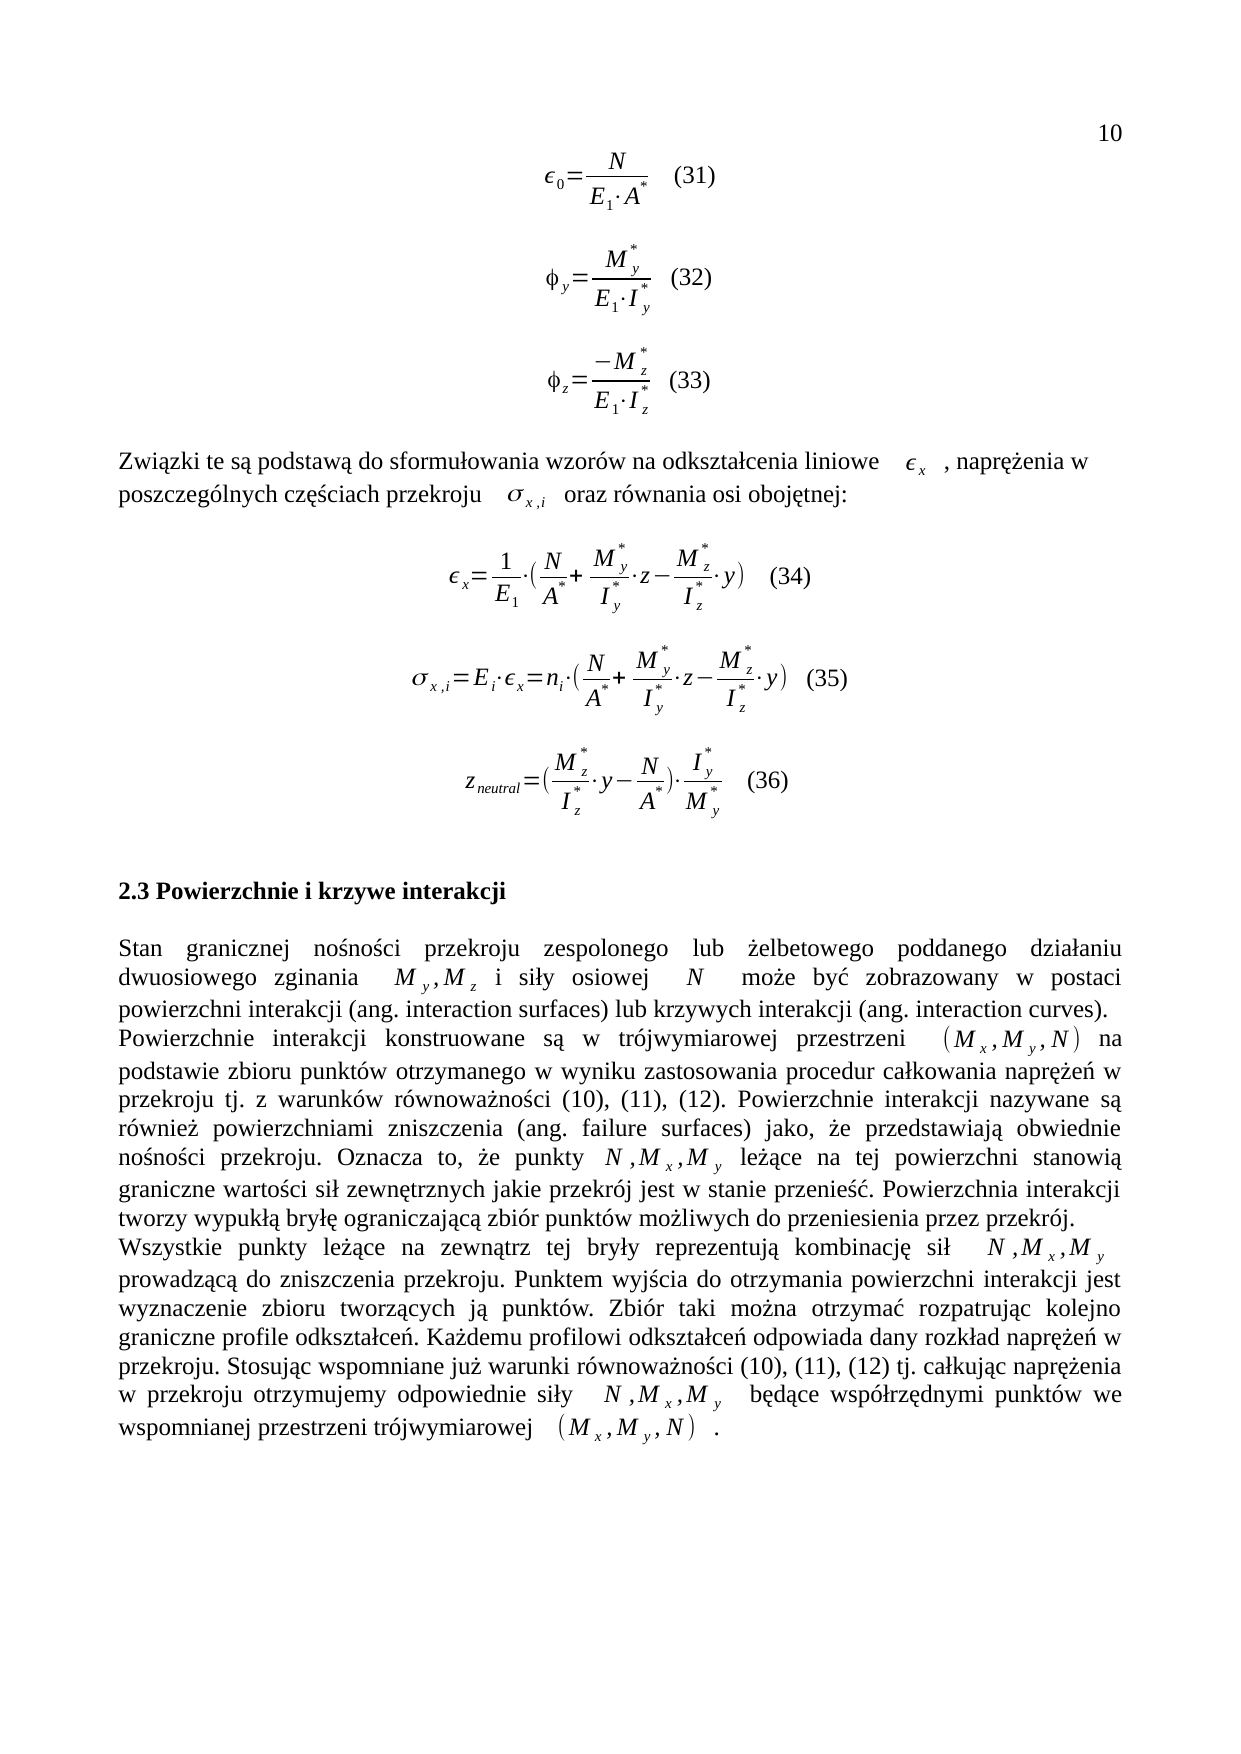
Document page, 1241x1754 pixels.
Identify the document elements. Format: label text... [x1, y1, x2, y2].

text 10 [118, 118, 1122, 147]
text Stan granicznej nośności przekroju zespolonego lub żelbetowego poddanego działaniu dwuosiowego zginania i siły osiowej może być zobrazowany w postaci powierzchni interakcji (ang. interaction surfaces) lub krzywych interakcji (ang. interaction curves). [118, 933, 1122, 1023]
text (31) [118, 147, 1122, 213]
text (35) [118, 642, 1122, 716]
list 2.3 Powierzchnie i krzywe interakcji [118, 876, 1122, 904]
text (32) [118, 242, 1122, 315]
text Wszystkie punkty leżące na zewnątrz tej bryły reprezentują kombinację sił prowadzącą do zniszczenia przekroju. Punktem wyjścia do otrzymania powierzchni interakcji jest wyznaczenie zbioru tworzących ją punktów. Zbiór taki można otrzymać rozpatrując kolejno graniczne profile odkształceń. Każdemu profilowi odkształceń odpowiada dany rozkład naprężeń w przekroju. Stosując wspomniane już warunki równoważności (10), (11), (12) tj. całkując naprężenia w przekroju otrzymujemy odpowiednie siły będące współrzędnymi punktów we wspomnianej przestrzeni trójwymiarowej . [118, 1232, 1122, 1444]
text (34) [118, 540, 1122, 614]
text Powierzchnie interakcji konstruowane są w trójwymiarowej przestrzeni na podstawie zbioru punktów otrzymanego w wyniku zastosowania procedur całkowania naprężeń w przekroju tj. z warunków równoważności (10), (11), (12). Powierzchnie interakcji nazywane są również powierzchniami zniszczenia (ang. failure surfaces) jako, że przedstawiają obwiednie nośności przekroju. Oznacza to, że punktyleżące na tej powierzchni stanowią graniczne wartości sił zewnętrznych jakie przekrój jest w stanie przenieść. Powierzchnia interakcji tworzy wypukłą bryłę ograniczającą zbiór punktów możliwych do przeniesienia przez przekrój. [118, 1023, 1122, 1232]
text (33) [118, 344, 1122, 418]
text (36) [118, 745, 1122, 818]
text Związki te są podstawą do sformułowania wzorów na odkształcenia liniowe , naprężenia w poszczególnych częściach przekroju oraz równania osi obojętnej: [118, 446, 1122, 511]
